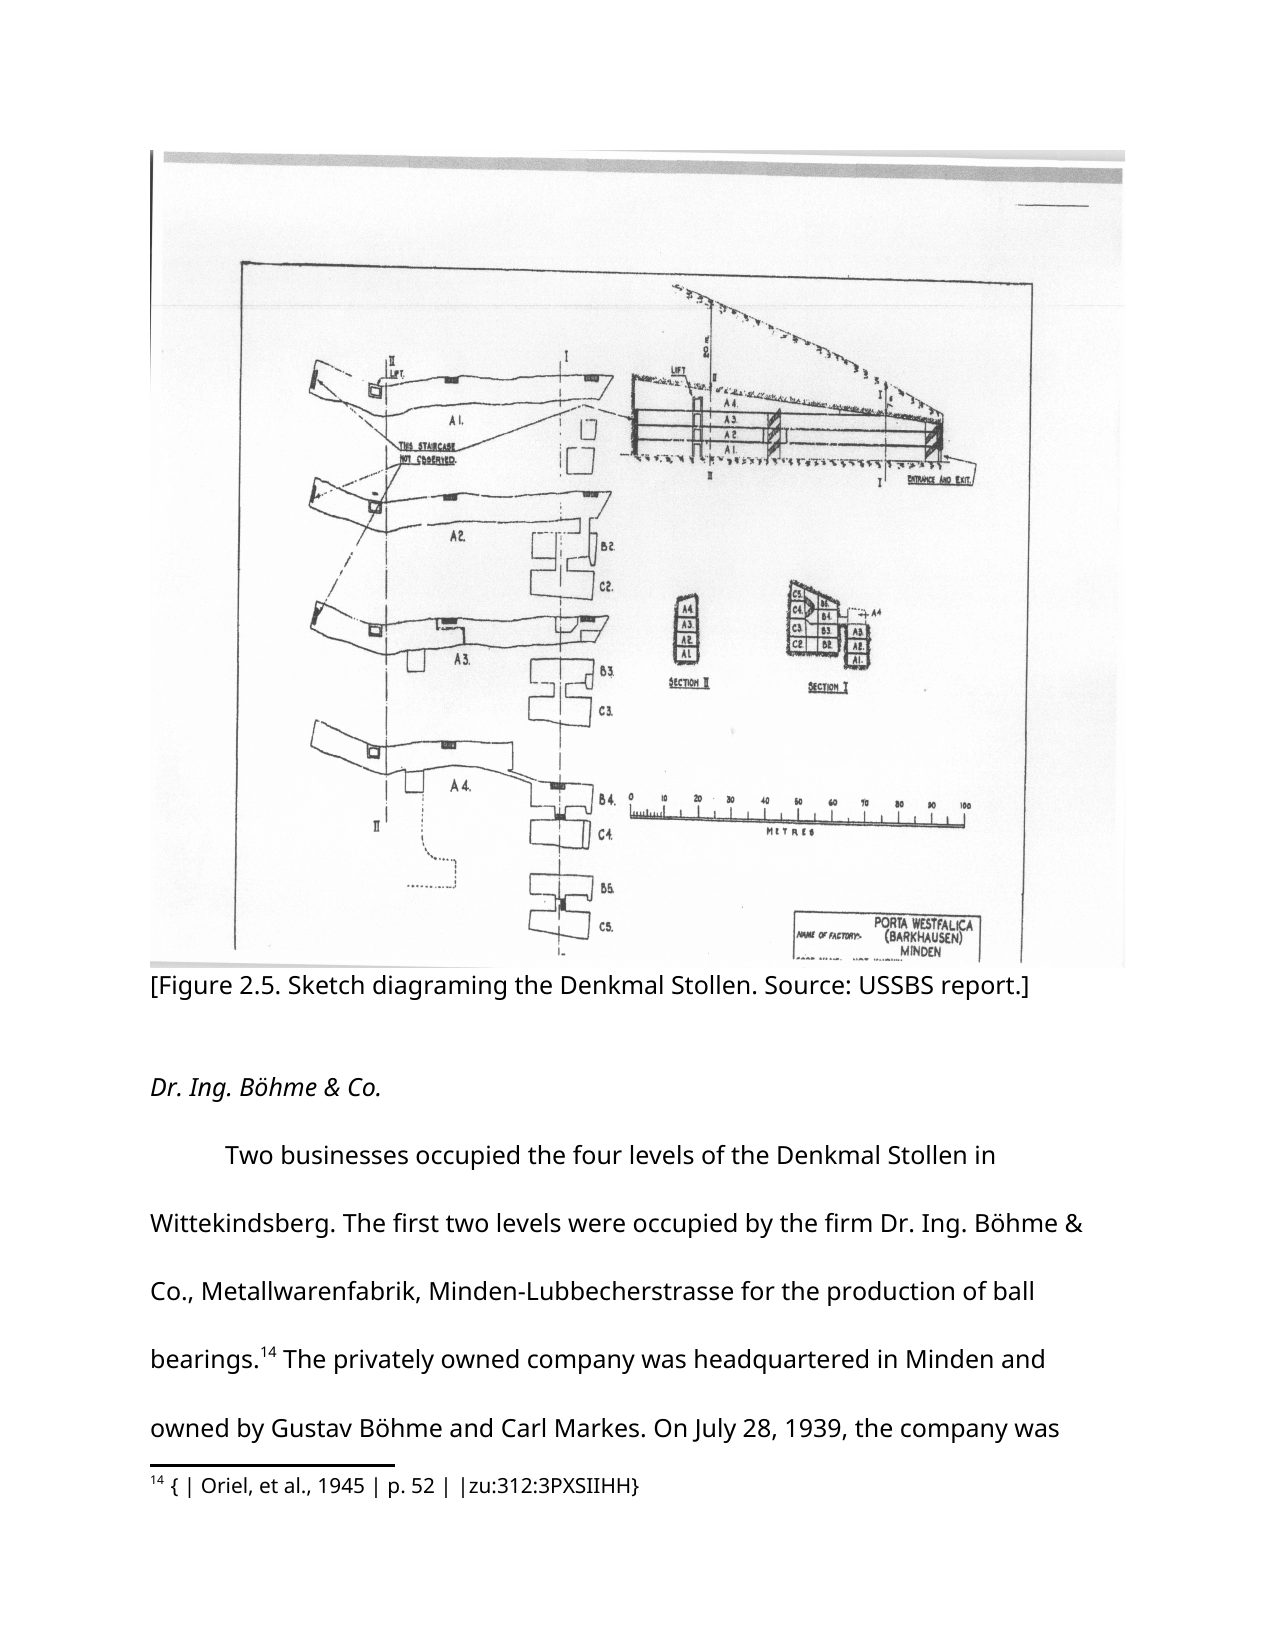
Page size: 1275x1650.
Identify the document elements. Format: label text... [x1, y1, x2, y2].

text Dr. Ing. Böhme & Co. [150, 1070, 1125, 1104]
text { | Oriel, et al., 1945 | p. 52 | |zu:312:3PXSIIHH} [150, 1472, 1125, 1500]
picture [150, 150, 1125, 968]
text [Figure 2.5. Sketch diagraming the Denkmal Stollen. Source: USSBS report.] [150, 968, 1125, 1002]
text Two businesses occupied the four levels of the Denkmal Stollen in Wittekindsberg. The first two levels were occupied by the firm Dr. Ing. Böhme & Co., Metallwarenfabrik, Minden-Lubbecherstrasse for the production of ball bearings. The privately owned company was headquartered in Minden and owned by Gustav Böhme and Carl Markes. On July 28, 1939, the company was [150, 1138, 1125, 1444]
